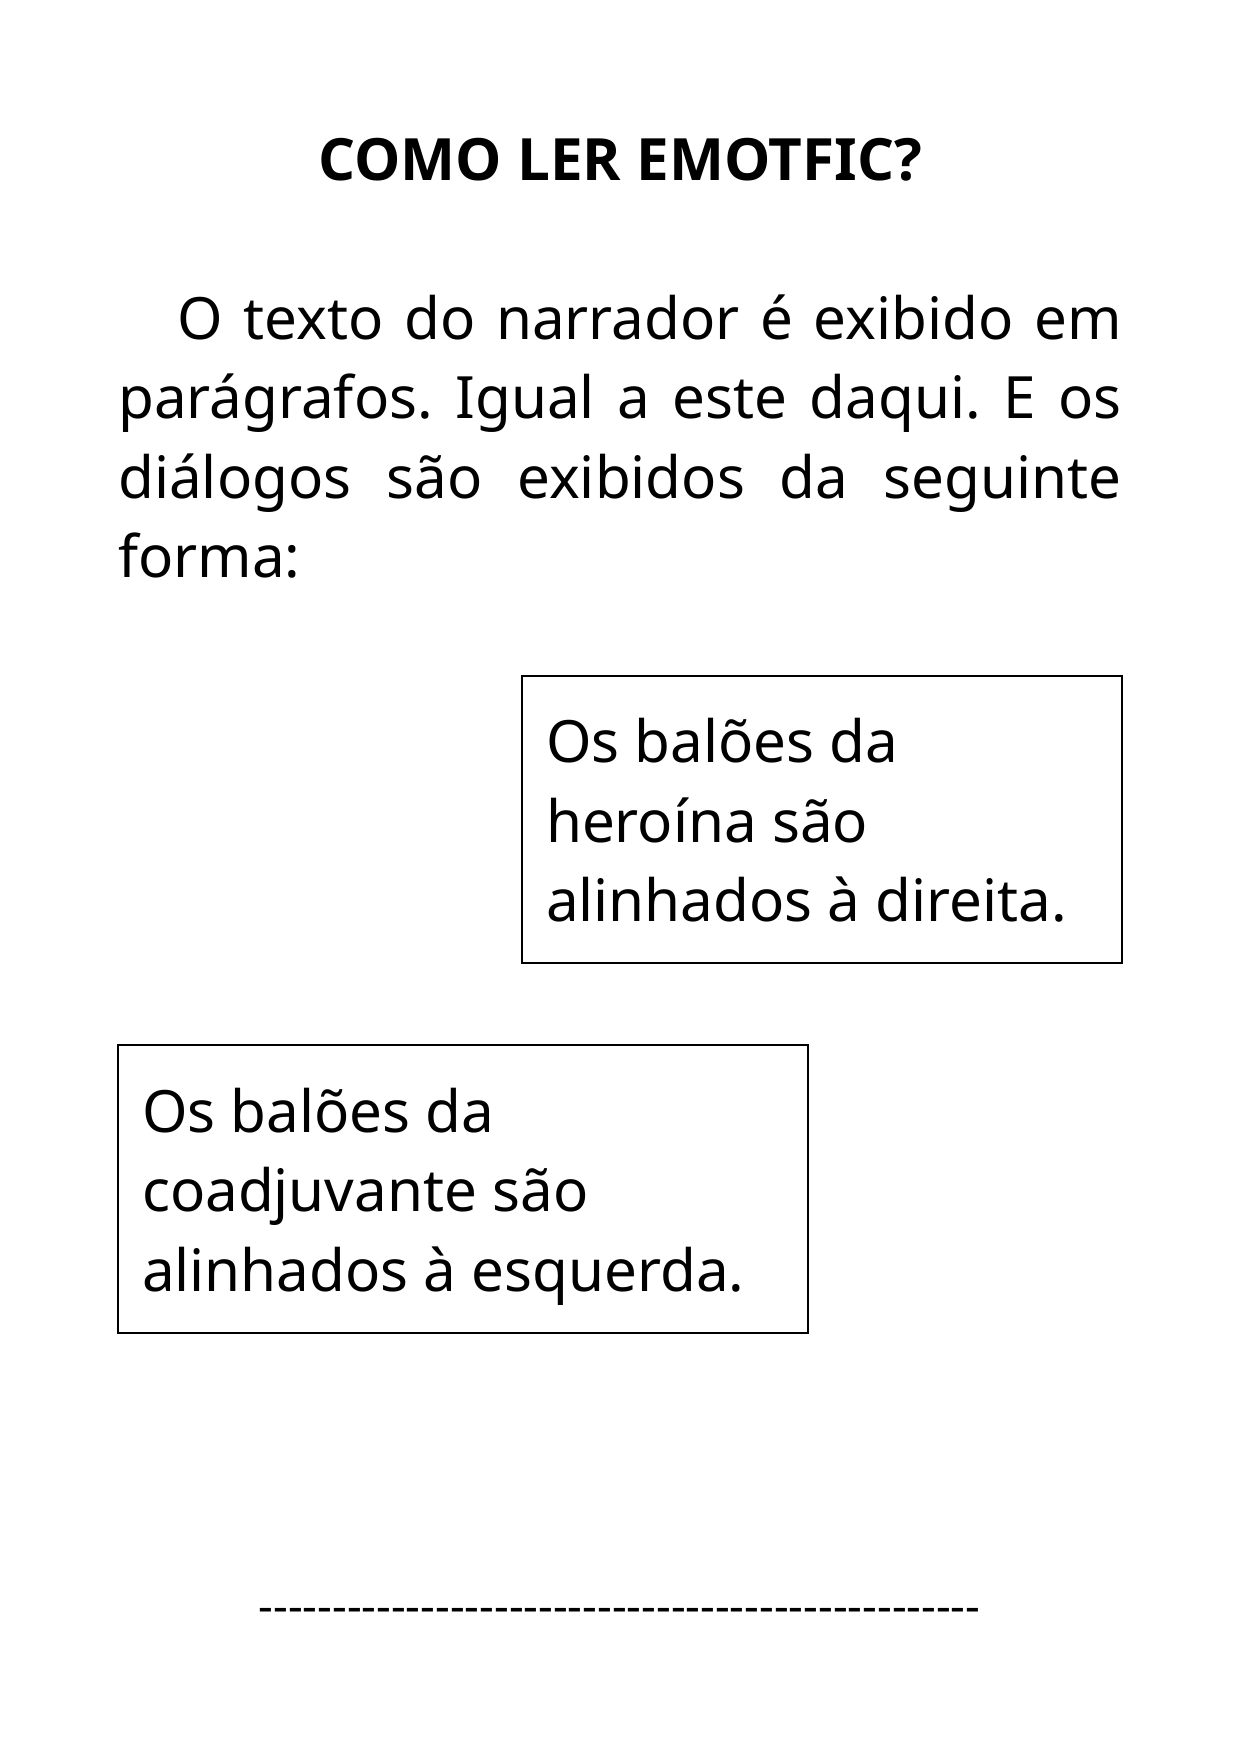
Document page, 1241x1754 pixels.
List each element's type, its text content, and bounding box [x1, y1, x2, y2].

table_header Os balões da heroína são alinhados à direita. [523, 677, 1121, 962]
table_header Os balões da coadjuvante são alinhados à esquerda. [119, 1046, 807, 1332]
text O texto do narrador é exibido em parágrafos. Igual a este daqui. E os diálogos são exibidos da seguinte forma: [118, 277, 1122, 595]
text COMO LER EMOTFIC? [118, 118, 1122, 198]
